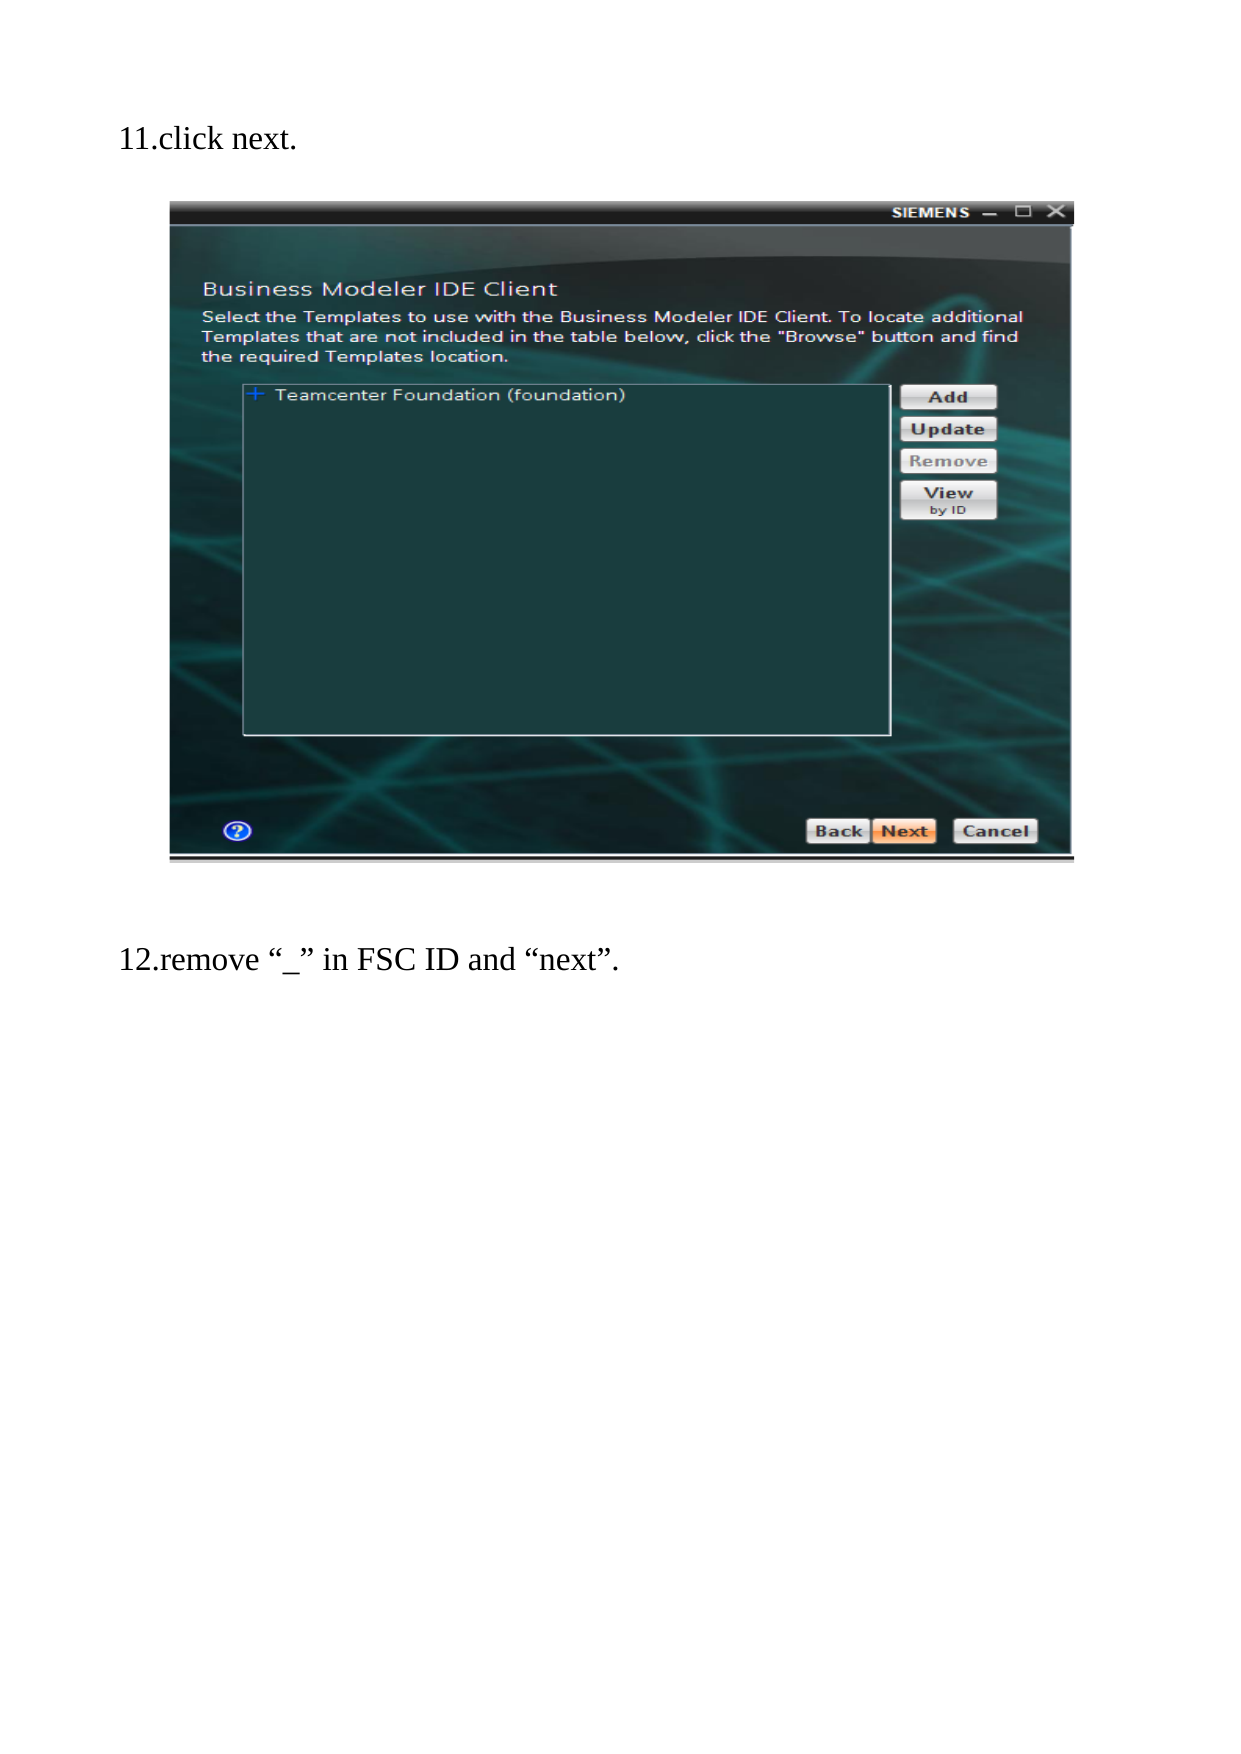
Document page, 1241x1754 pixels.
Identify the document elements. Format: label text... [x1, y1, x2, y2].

text 11.click next. [118, 118, 1122, 156]
picture [169, 201, 1075, 863]
text 12.remove “_” in FSC ID and “next”. [118, 939, 1122, 978]
